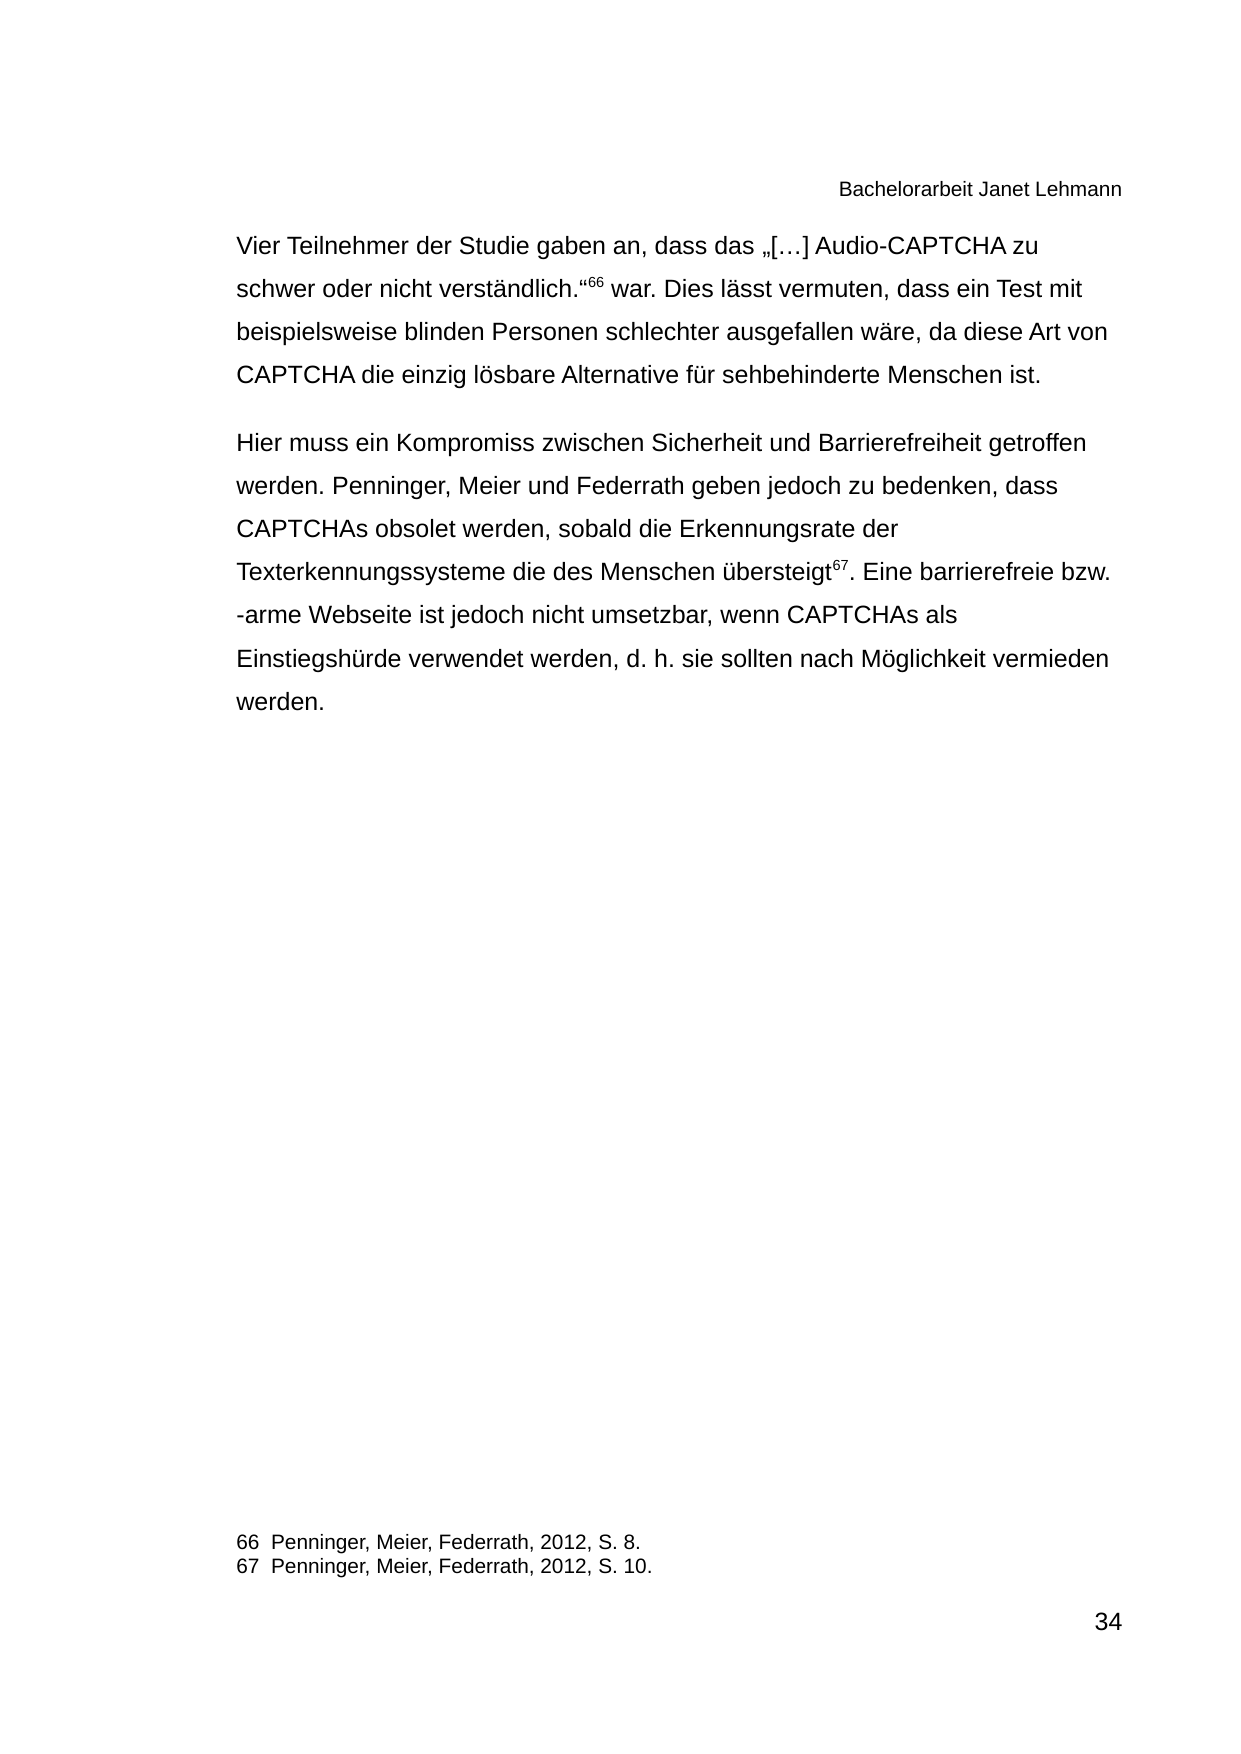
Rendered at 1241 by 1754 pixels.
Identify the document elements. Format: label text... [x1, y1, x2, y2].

text Vier Teilnehmer der Studie gaben an, dass das „[…] Audio-CAPTCHA zu schwer oder nicht verständlich.“ war. Dies lässt vermuten, dass ein Test mit beispielsweise blinden Personen schlechter ausgefallen wäre, da diese Art von CAPTCHA die einzig lösbare Alternative für sehbehinderte Menschen ist. [236, 231, 1122, 389]
text Hier muss ein Kompromiss zwischen Sicherheit und Barrierefreiheit getroffen werden. Penninger, Meier und Federrath geben jedoch zu bedenken, dass CAPTCHAs obsolet werden, sobald die Erkennungsrate der Texterkennungssysteme die des Menschen übersteigt. Eine barrierefreie bzw. -arme Webseite ist jedoch nicht umsetzbar, wenn CAPTCHAs als Einstiegshürde verwendet werden, d. h. sie sollten nach Möglichkeit vermieden werden. [236, 428, 1122, 715]
text Penninger, Meier, Federrath, 2012, S. 8. [236, 1530, 1122, 1554]
text Penninger, Meier, Federrath, 2012, S. 10. [236, 1554, 1122, 1578]
